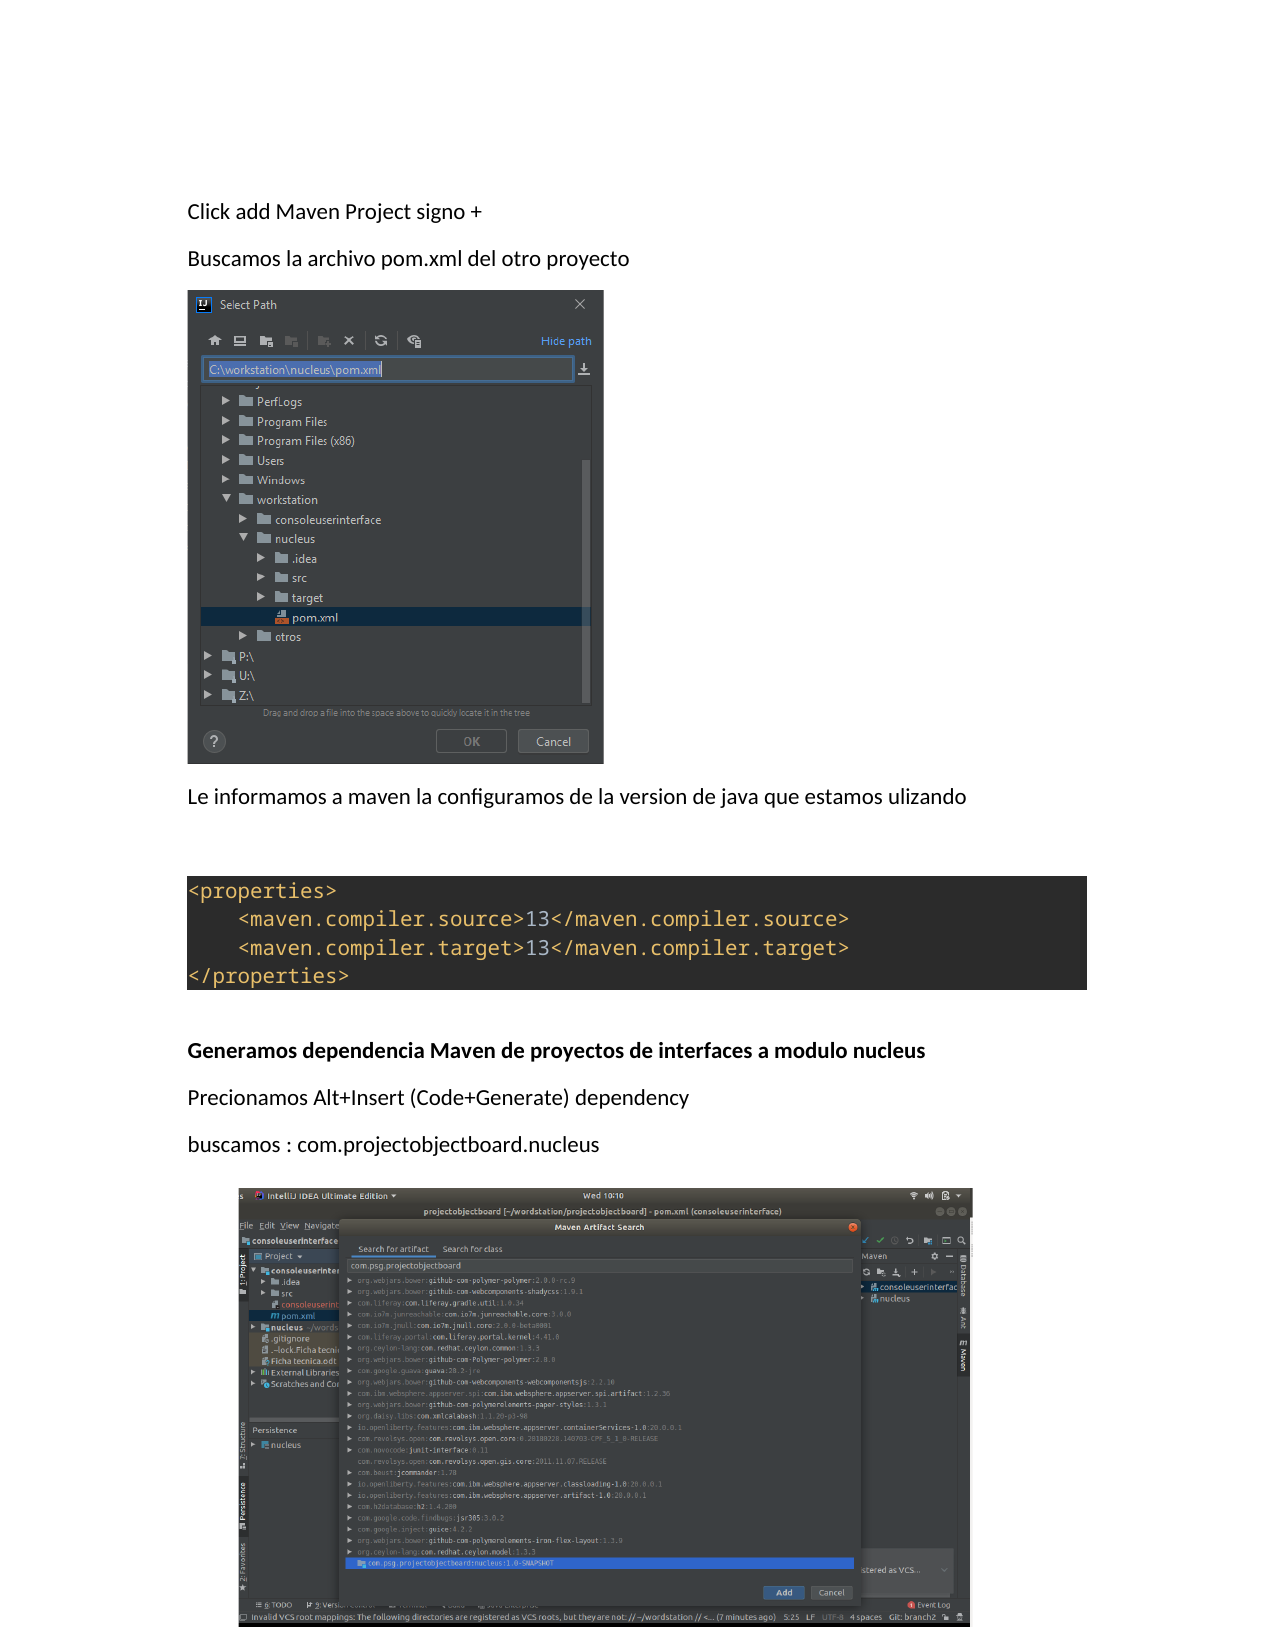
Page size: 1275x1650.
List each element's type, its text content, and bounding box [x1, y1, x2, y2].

text <properties> <maven.compiler.source>13</maven.compiler.source> <maven.compiler.target>13</maven.compiler.target> </properties> [187, 876, 1087, 990]
picture [238, 1188, 274, 1627]
text Le informamos a maven la configuramos de la version de java que estamos ulizando [187, 782, 1087, 810]
text buscamos : com.projectobjectboard.nucleus [187, 1130, 1087, 1158]
text Click add Maven Project signo + [187, 197, 1087, 225]
text Generamos dependencia Maven de proyectos de interfaces a modulo nucleus [187, 1037, 1087, 1064]
text Buscamos la archivo pom.xml del otro proyecto [187, 244, 1087, 272]
picture [187, 290, 604, 764]
text Precionamos Alt+Insert (Code+Generate) dependency [187, 1083, 1087, 1111]
